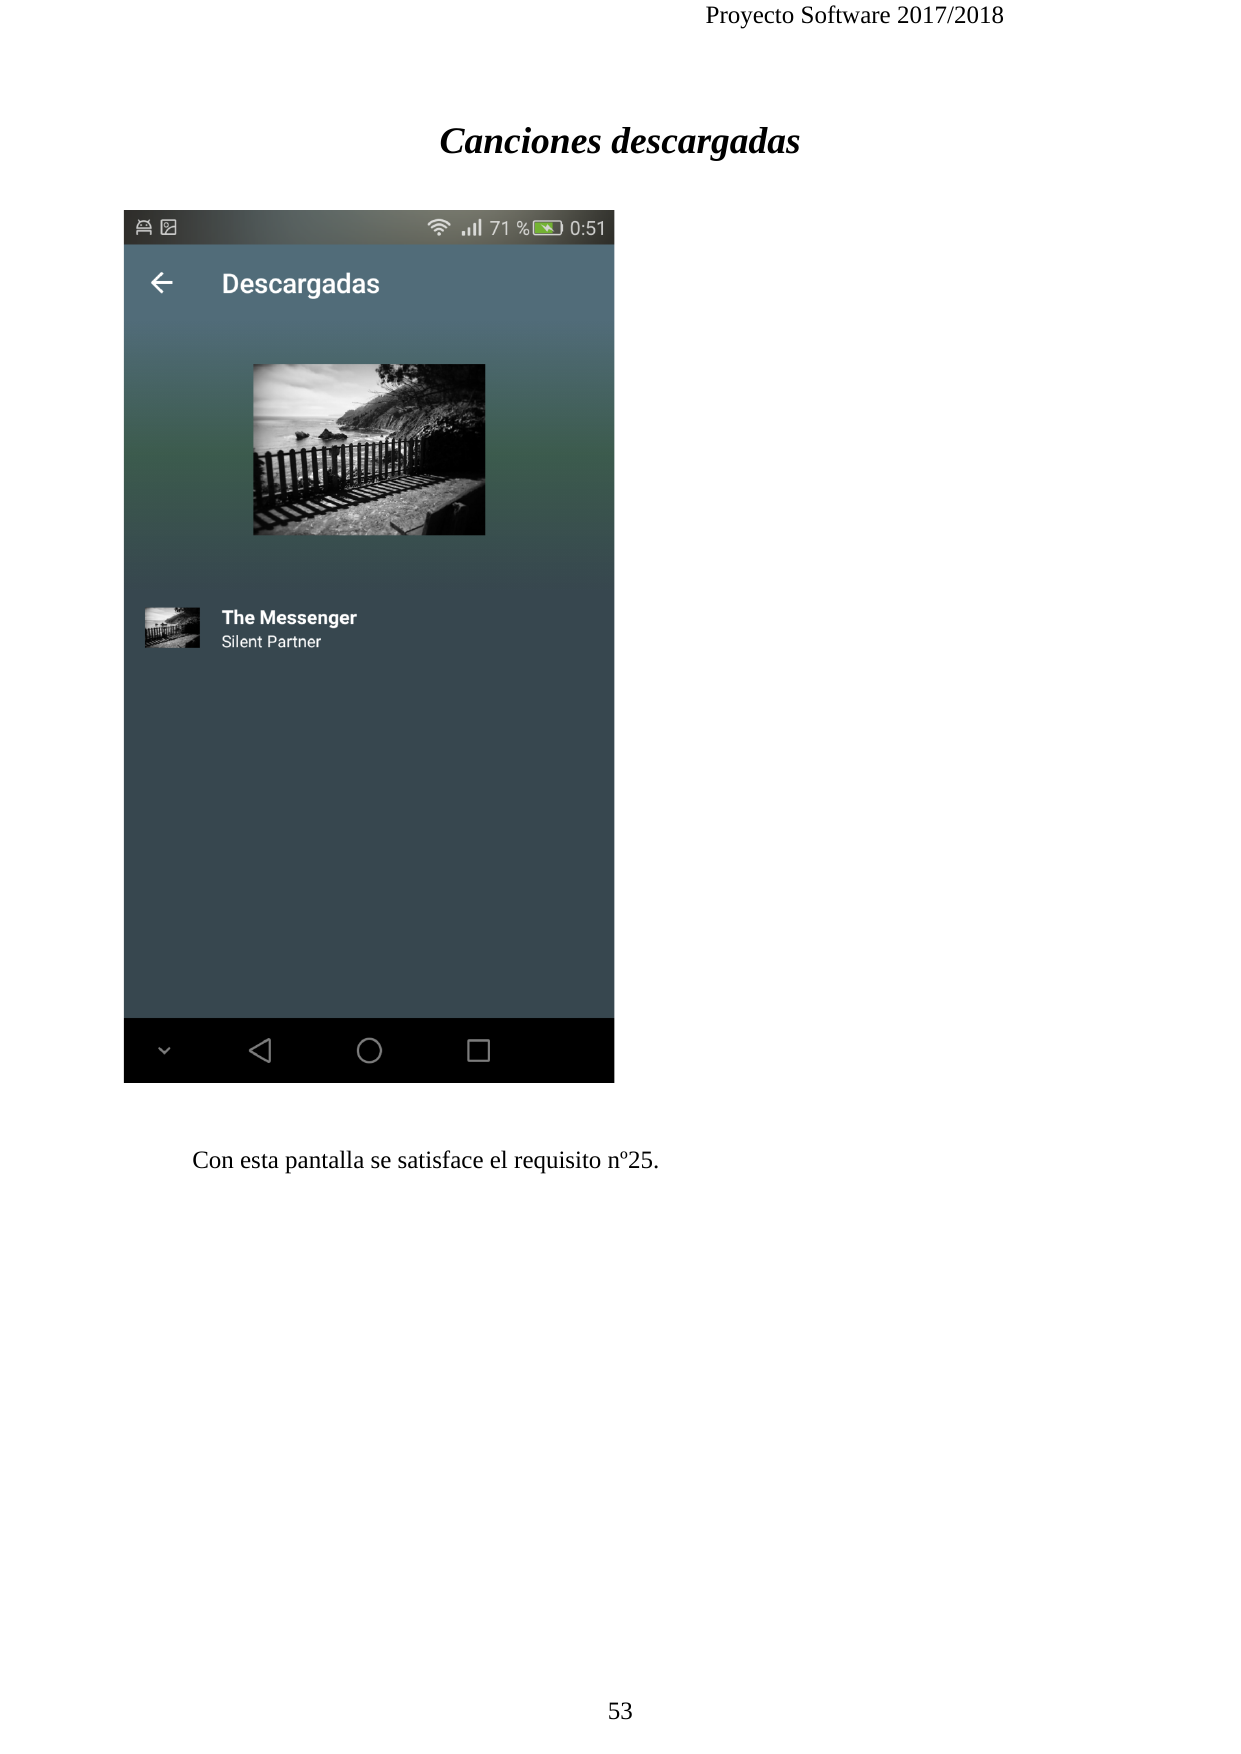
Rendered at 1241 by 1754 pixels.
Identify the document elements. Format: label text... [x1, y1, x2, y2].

picture [123, 210, 615, 1083]
table_header [118, 204, 620, 1117]
text Con esta pantalla se satisface el requisito nº25. [118, 1145, 1122, 1174]
subtitle Canciones descargadas [118, 118, 1122, 161]
table_header [620, 204, 1122, 1117]
